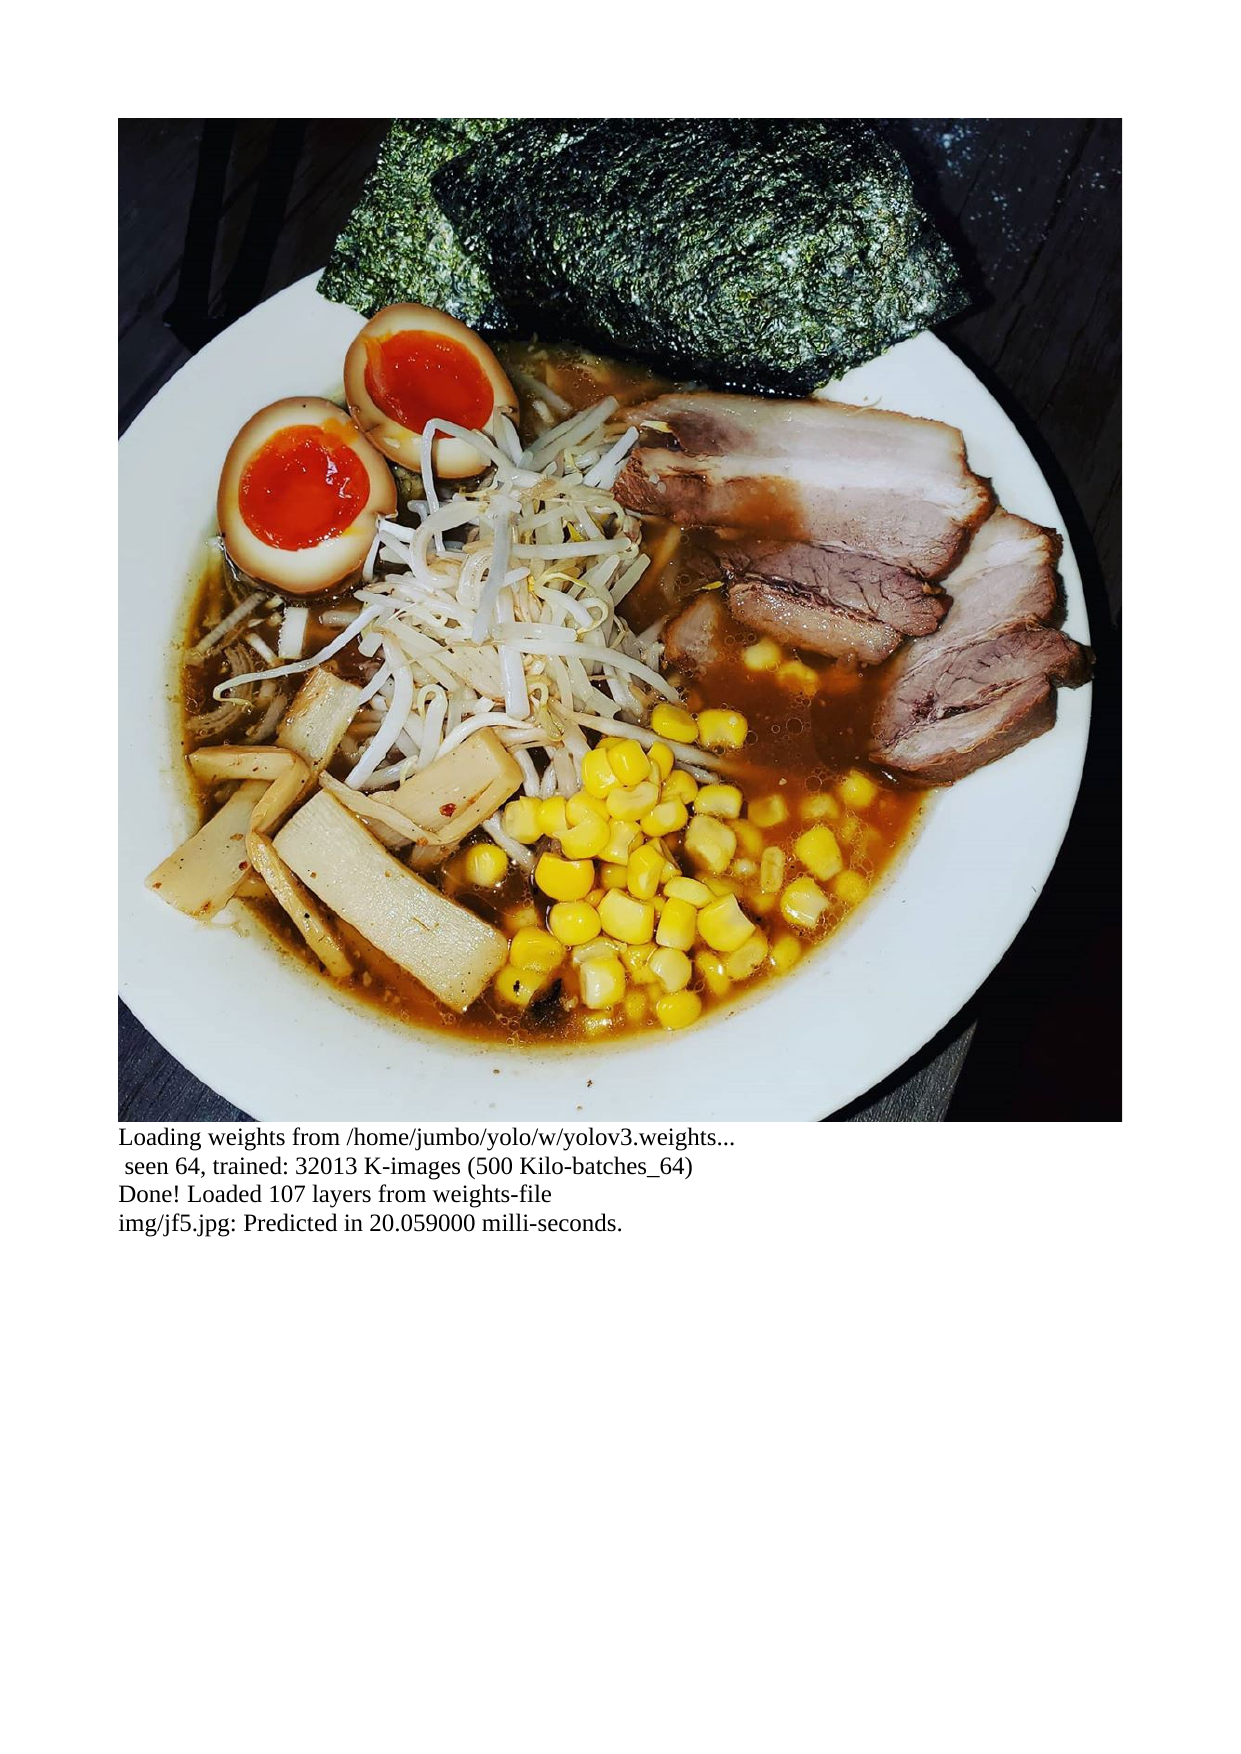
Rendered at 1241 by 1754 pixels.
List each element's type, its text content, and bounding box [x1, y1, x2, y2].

picture [118, 118, 1123, 1122]
text Loading weights from /home/jumbo/yolo/w/yolov3.weights... [118, 1122, 1122, 1151]
text seen 64, trained: 32013 K-images (500 Kilo-batches_64) [118, 1151, 1122, 1179]
text Done! Loaded 107 layers from weights-file [118, 1179, 1122, 1208]
text img/jf5.jpg: Predicted in 20.059000 milli-seconds. [118, 1208, 1122, 1237]
